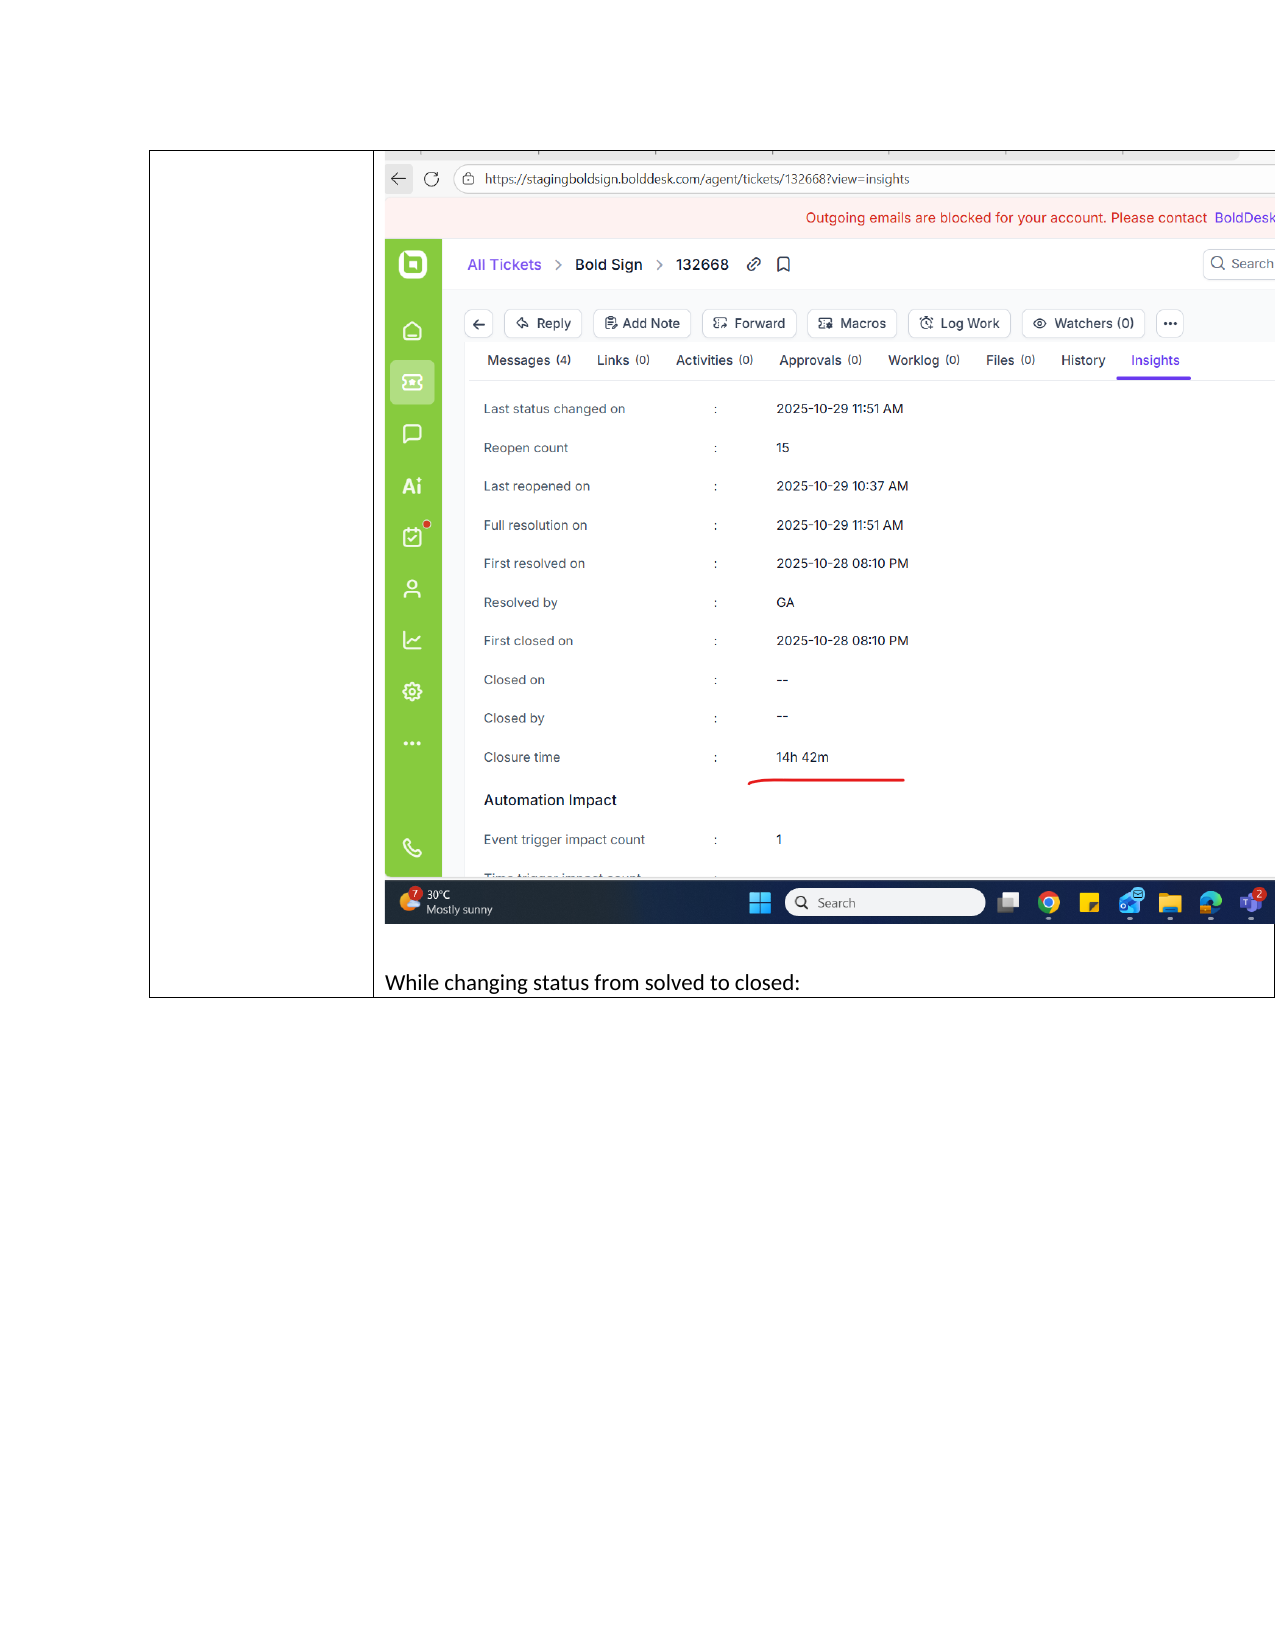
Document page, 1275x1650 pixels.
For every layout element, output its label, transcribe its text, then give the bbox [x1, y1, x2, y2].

table_cell While changing status from solved to closed: [374, 151, 1274, 997]
table_cell [150, 151, 373, 997]
